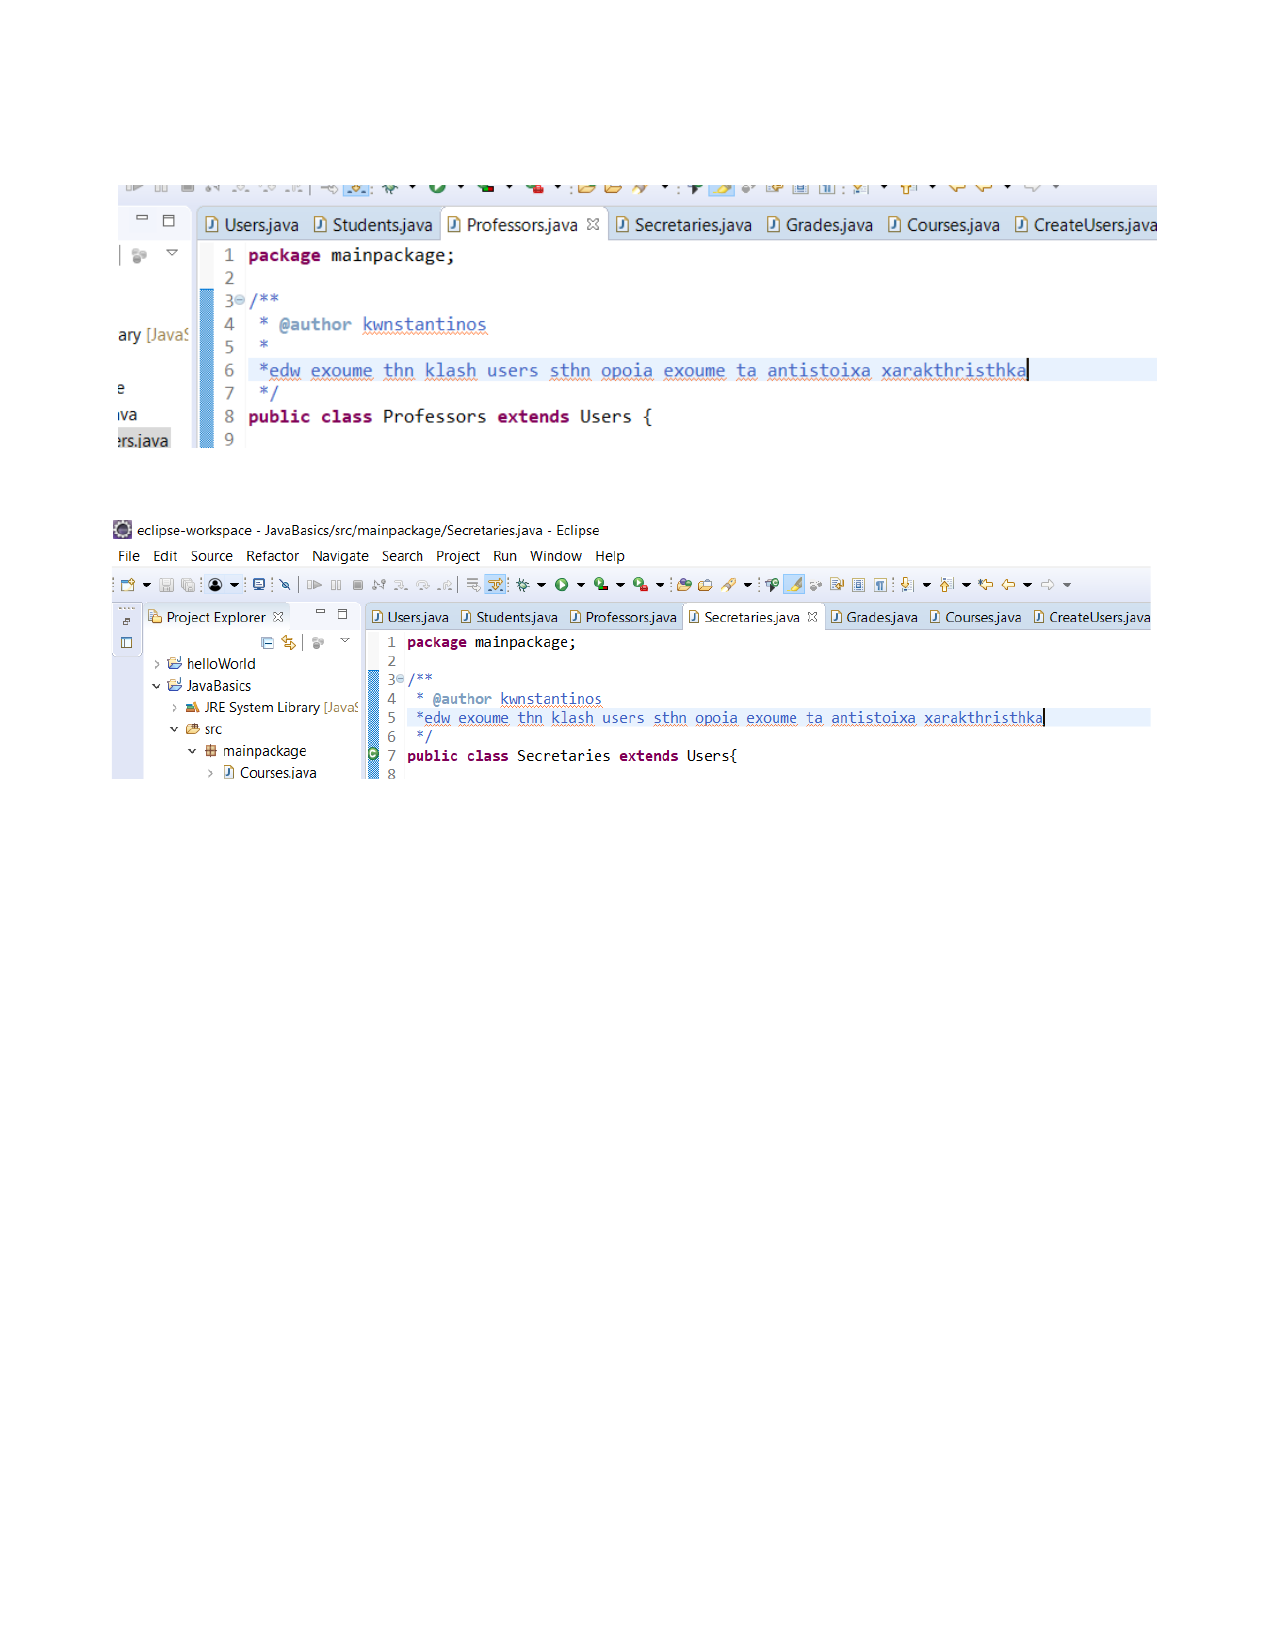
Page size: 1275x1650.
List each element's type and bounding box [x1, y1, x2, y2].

picture [111, 516, 1151, 779]
picture [118, 185, 1157, 448]
